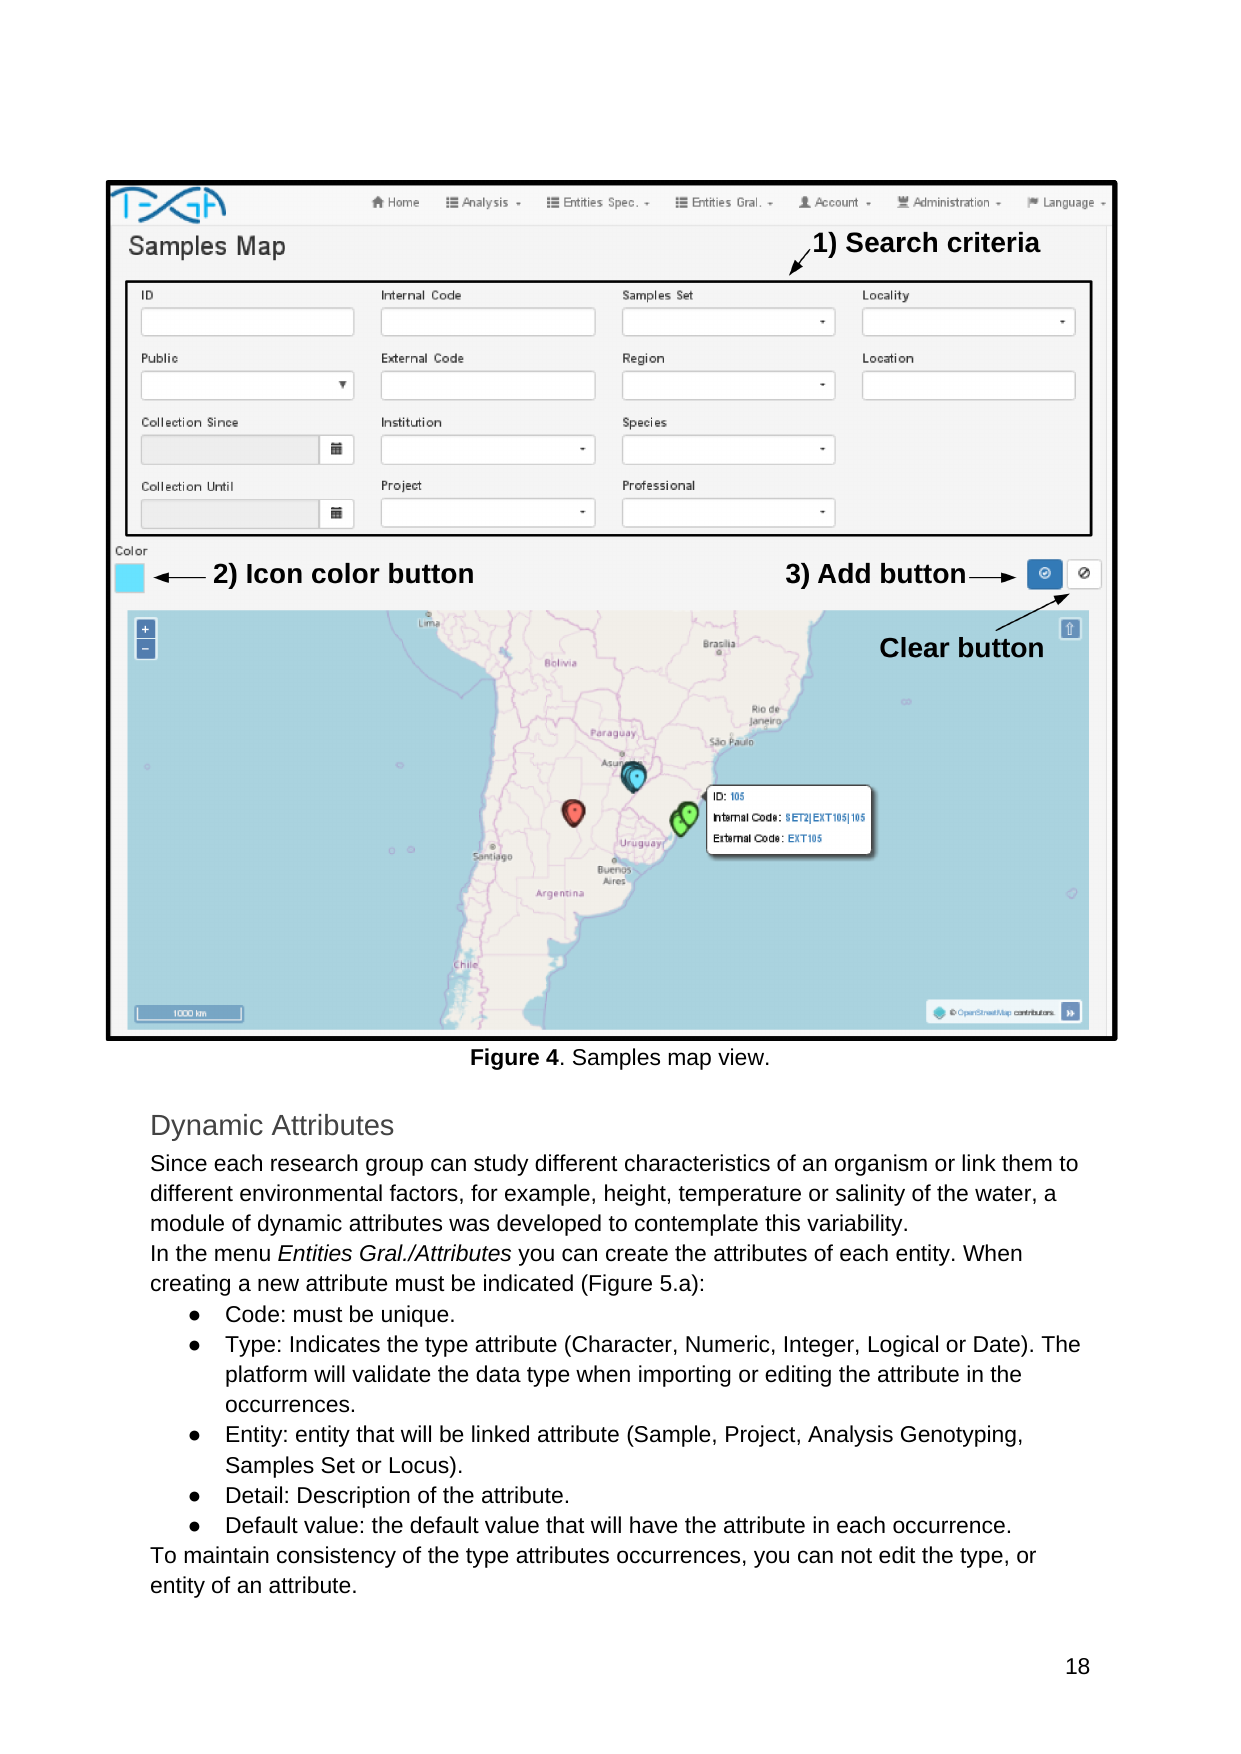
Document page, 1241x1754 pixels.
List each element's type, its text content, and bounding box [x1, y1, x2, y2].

text To maintain consistency of the type attributes occurrences, you can not edit the type, or entity of an attribute. [150, 1542, 1090, 1599]
list Type: Indicates the type attribute (Character, Numeric, Integer, Logical or Date). The platform will validate the data type when importing or editing the attribute in the occurrences. [187, 1331, 1090, 1418]
text In the menu Entities Gral./Attributes you can create the attributes of each entity. When creating a new attribute must be indicated (Figure 5.a): [150, 1240, 1090, 1297]
picture [105, 180, 1119, 1041]
list Code: must be unique. [187, 1301, 1090, 1327]
list Entity: entity that will be linked attribute (Sample, Project, Analysis Genotyping, Samples Set or Locus). [187, 1421, 1090, 1478]
list Detail: Description of the attribute. [187, 1482, 1090, 1508]
text Since each research group can study different characteristics of an organism or link them to different environmental factors, for example, height, temperature or salinity of the water, a module of dynamic attributes was developed to contemplate this variability. [150, 1149, 1090, 1236]
text Figure 4. Samples map view. [150, 1044, 1090, 1071]
list Default value: the default value that will have the attribute in each occurrence. [187, 1512, 1090, 1538]
subtitle Dynamic Attributes [150, 1108, 1090, 1141]
